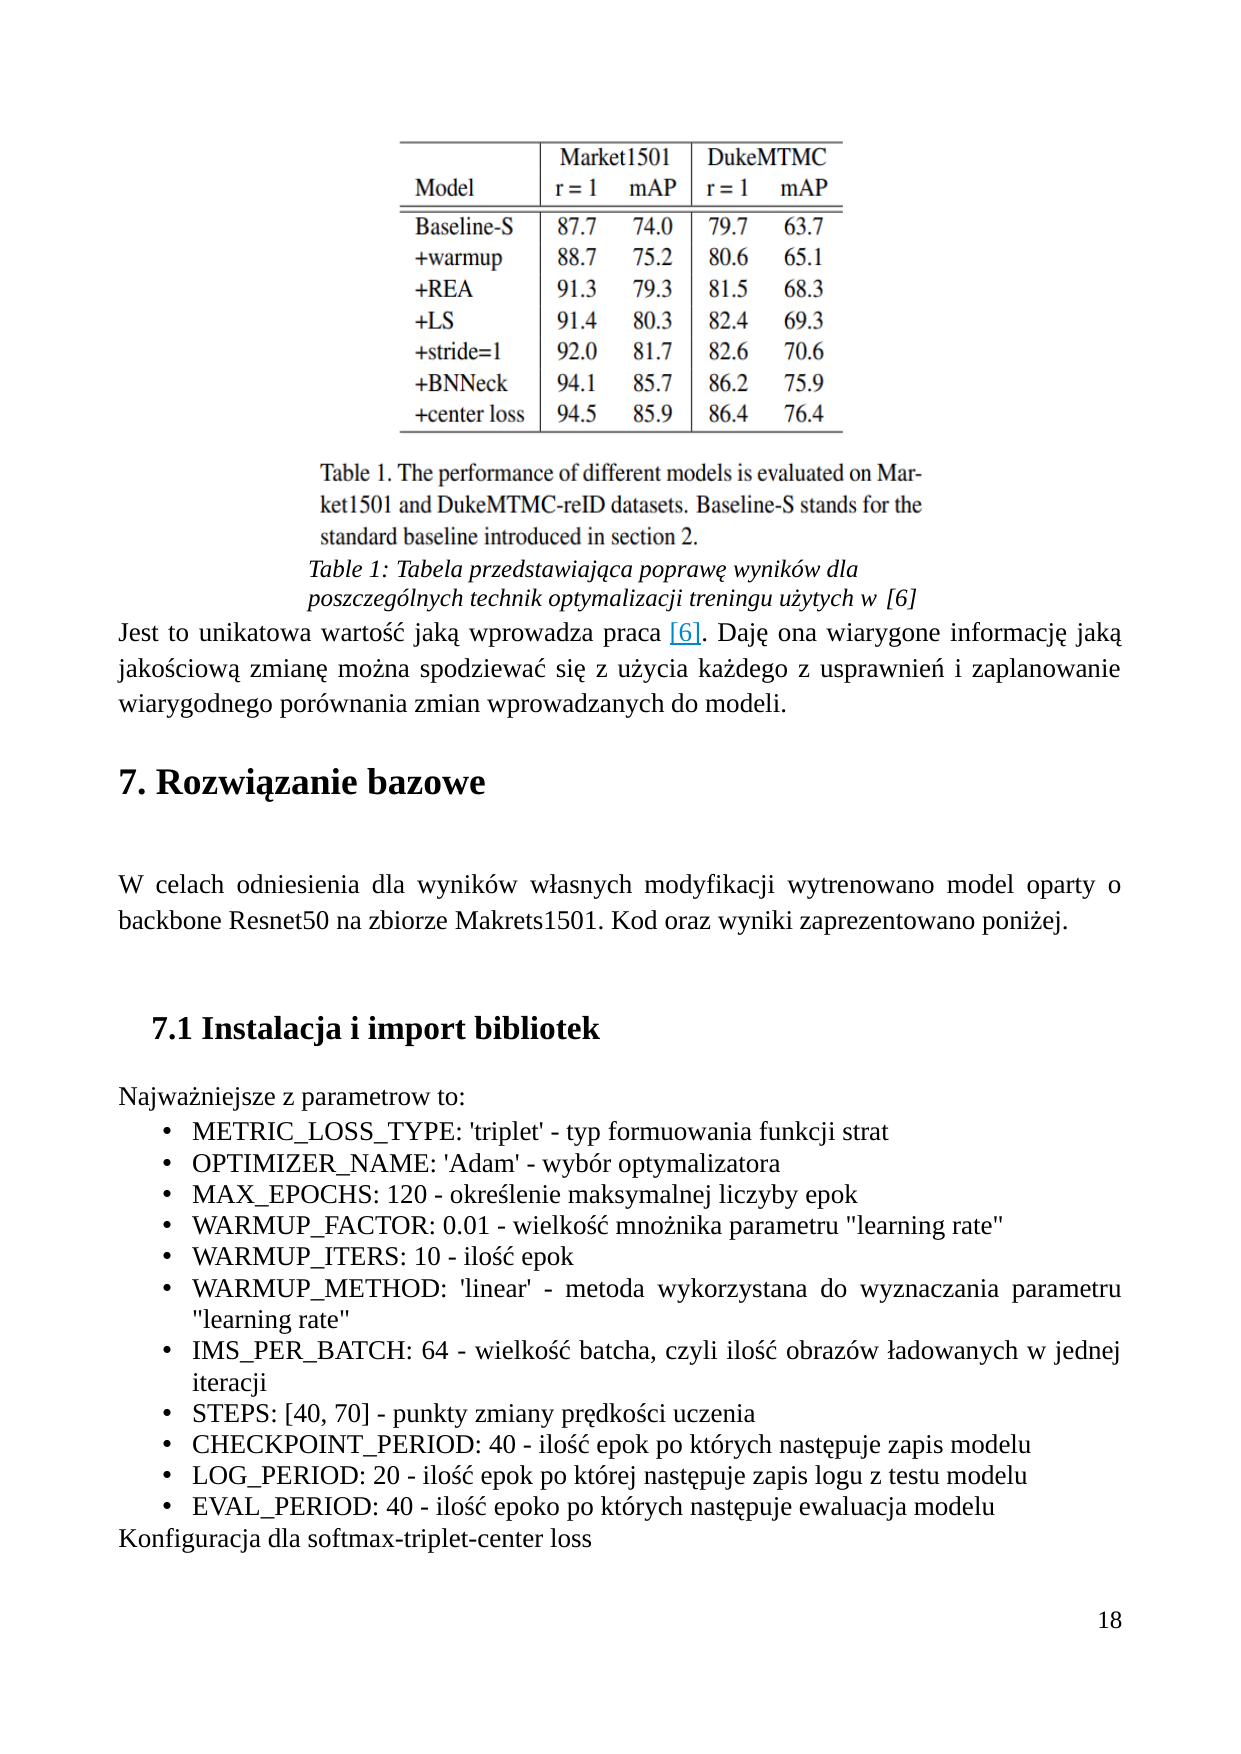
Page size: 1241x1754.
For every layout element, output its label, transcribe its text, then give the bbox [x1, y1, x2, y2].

list OPTIMIZER_NAME: 'Adam' - wybór optymalizatora [162, 1147, 1122, 1178]
list EVAL_PERIOD: 40 - ilość epoko po których następuje ewaluacja modelu [162, 1491, 1122, 1522]
list WARMUP_FACTOR: 0.01 - wielkość mnożnika parametru "learning rate" [162, 1209, 1122, 1241]
text Jest to unikatowa wartość jaką wprowadza praca [6]. Daję ona wiarygone informację jaką jakościową zmianę można spodziewać się z użycia każdego z usprawnień i zaplanowanie wiarygodnego porównania zmian wprowadzanych do modeli. [118, 616, 1122, 719]
list WARMUP_METHOD: 'linear' - metoda wykorzystana do wyznaczania parametru "learning rate" [162, 1272, 1122, 1334]
subtitle 7.1 Instalacja i import bibliotek [151, 1008, 1122, 1047]
picture [307, 130, 933, 549]
text Table 1: Tabela przedstawiająca poprawę wyników dla poszczególnych technik optymalizacji treningu użytych w [6] [308, 549, 933, 612]
list LOG_PERIOD: 20 - ilość epok po której następuje zapis logu z testu modelu [162, 1459, 1122, 1491]
list STEPS: [40, 70] - punkty zmiany prędkości uczenia [162, 1397, 1122, 1428]
list WARMUP_ITERS: 10 - ilość epok [162, 1241, 1122, 1272]
text Najważniejsze z parametrow to: [118, 1080, 1122, 1111]
text Konfiguracja dla softmax-triplet-center loss [118, 1522, 1122, 1553]
subtitle 7. Rozwiązanie bazowe [118, 759, 1122, 802]
list IMS_PER_BATCH: 64 - wielkość batcha, czyli ilość obrazów ładowanych w jednej iteracji [162, 1334, 1122, 1397]
text W celach odniesienia dla wyników własnych modyfikacji wytrenowano model oparty o backbone Resnet50 na zbiorze Makrets1501. Kod oraz wyniki zaprezentowano poniżej. [118, 832, 1122, 935]
list MAX_EPOCHS: 120 - określenie maksymalnej liczyby epok [162, 1178, 1122, 1209]
list METRIC_LOSS_TYPE: 'triplet' - typ formuowania funkcji strat [162, 1116, 1122, 1147]
list CHECKPOINT_PERIOD: 40 - ilość epok po których następuje zapis modelu [162, 1428, 1122, 1459]
